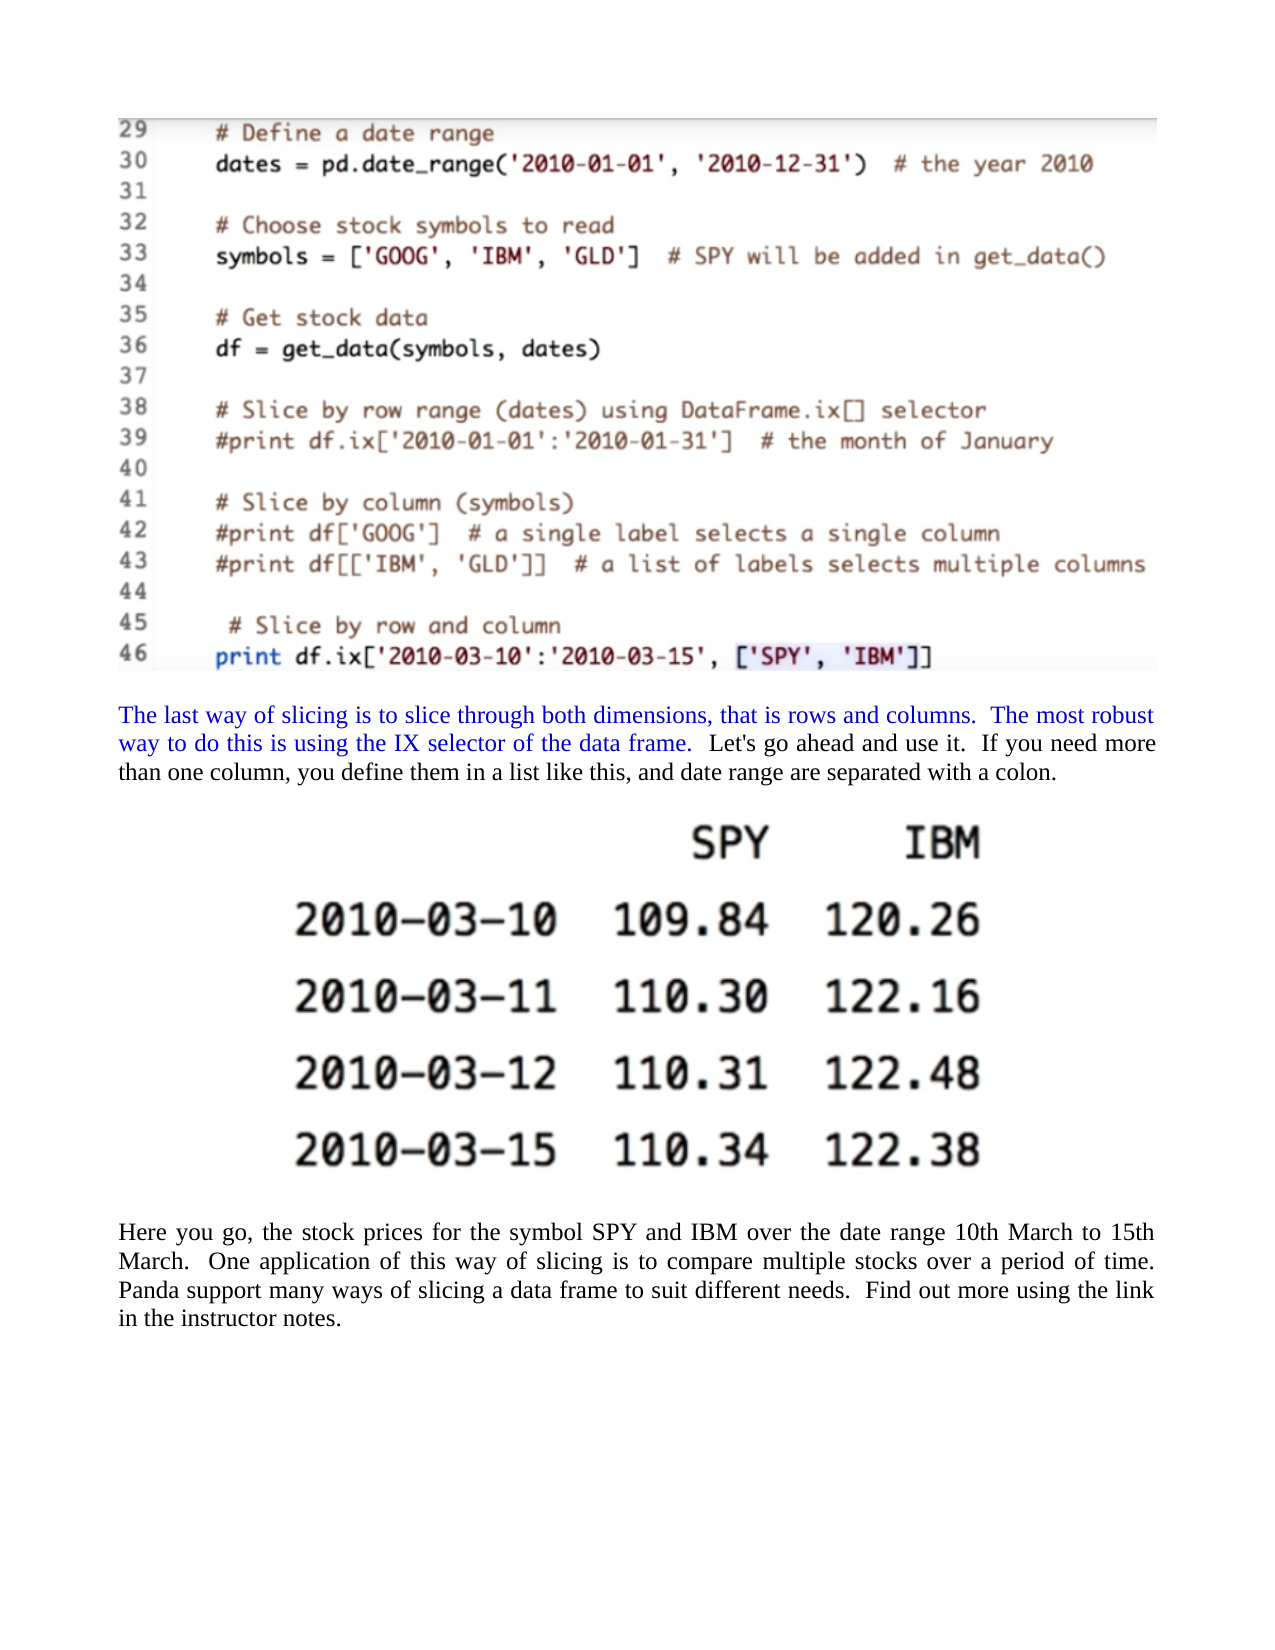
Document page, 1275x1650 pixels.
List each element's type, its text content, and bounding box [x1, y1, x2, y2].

picture [118, 118, 1157, 671]
text The last way of slicing is to slice through both dimensions, that is rows and columns. The most robust way to do this is using the IX selector of the data frame. Let's go ahead and use it. If you need more than one column, you define them in a list like this, and date range are separated with a colon. [118, 700, 1157, 786]
text Here you go, the stock prices for the symbol SPY and IBM over the date range 10th March to 15th March. One application of this way of slicing is to compare multiple stocks over a period of time. Panda support many ways of slicing a data frame to suit different needs. Find out more using the link in the instructor notes. [118, 1217, 1157, 1332]
picture [287, 814, 988, 1176]
